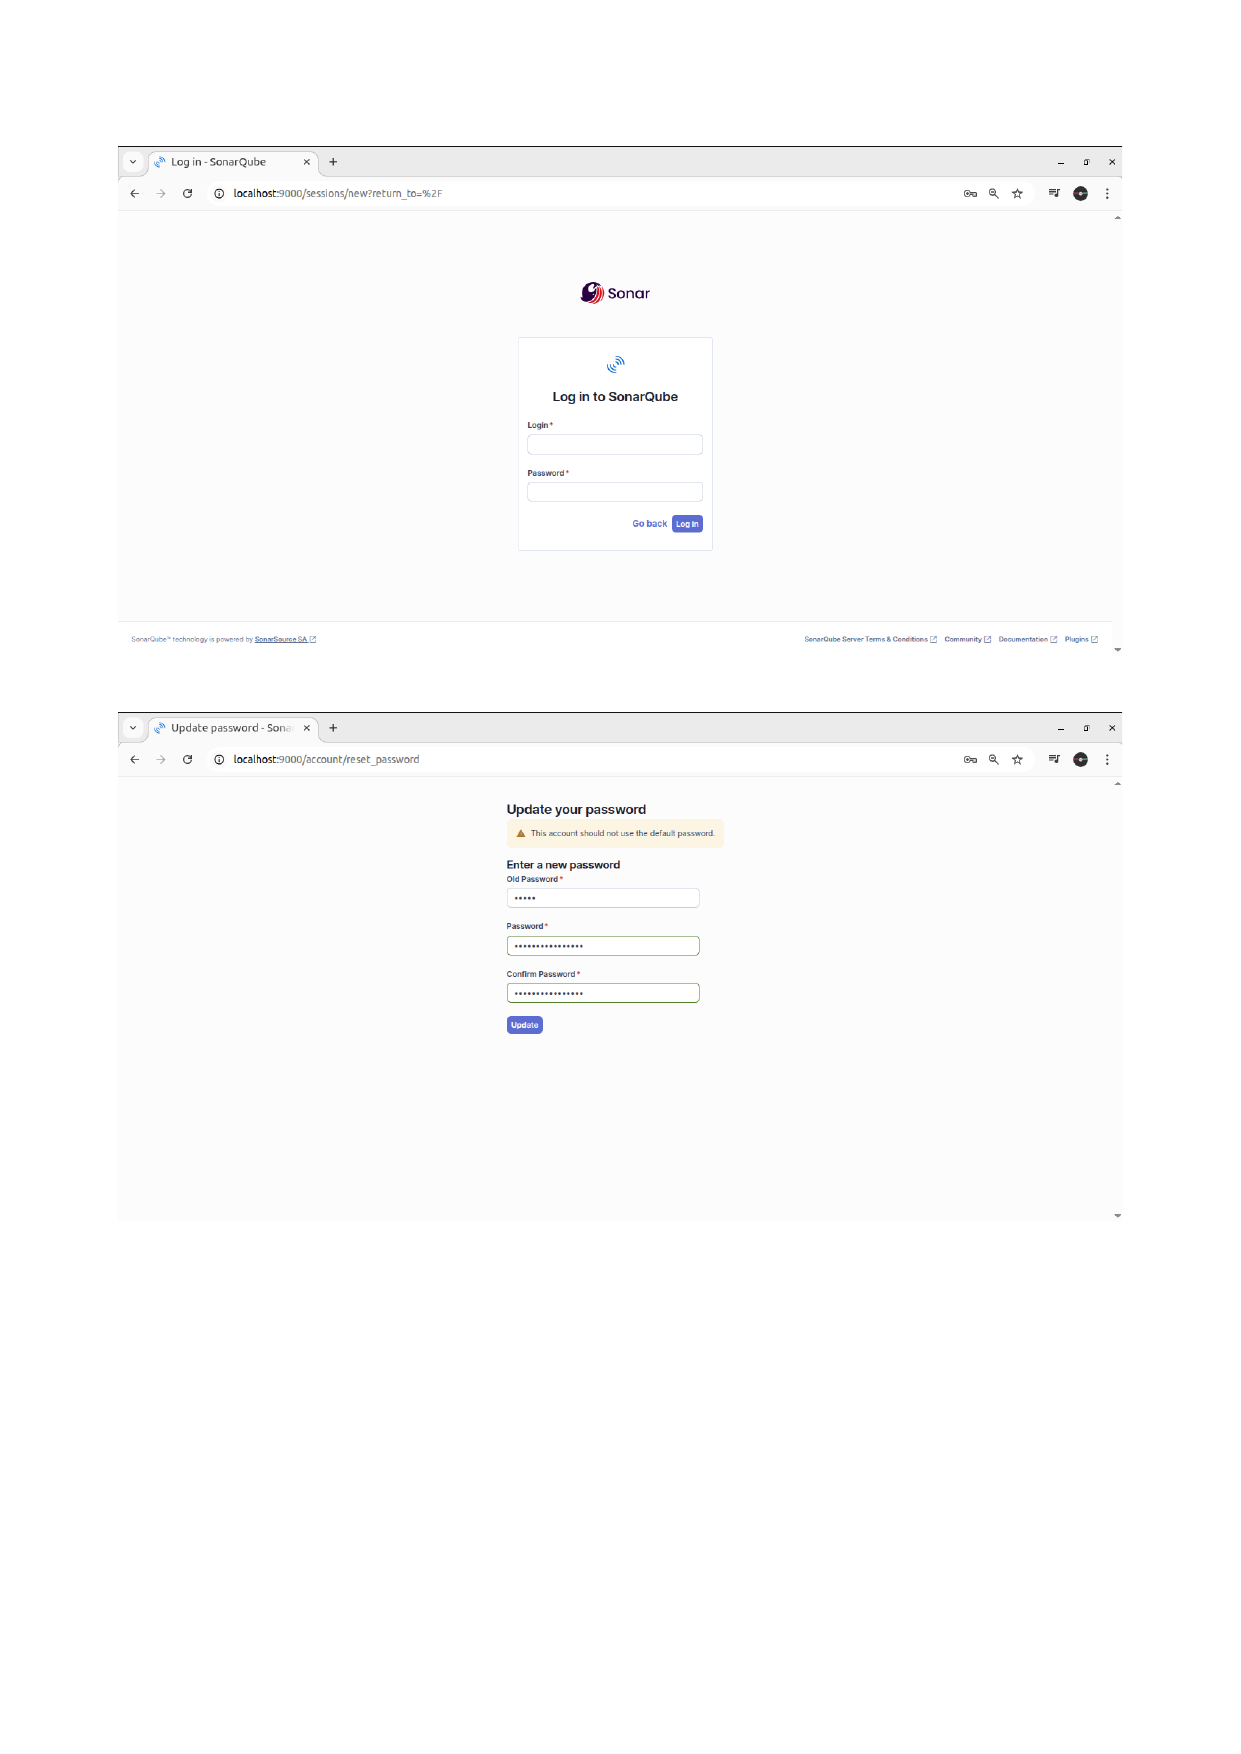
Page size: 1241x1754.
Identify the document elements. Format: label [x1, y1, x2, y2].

picture [118, 712, 1123, 1222]
picture [118, 146, 1123, 656]
